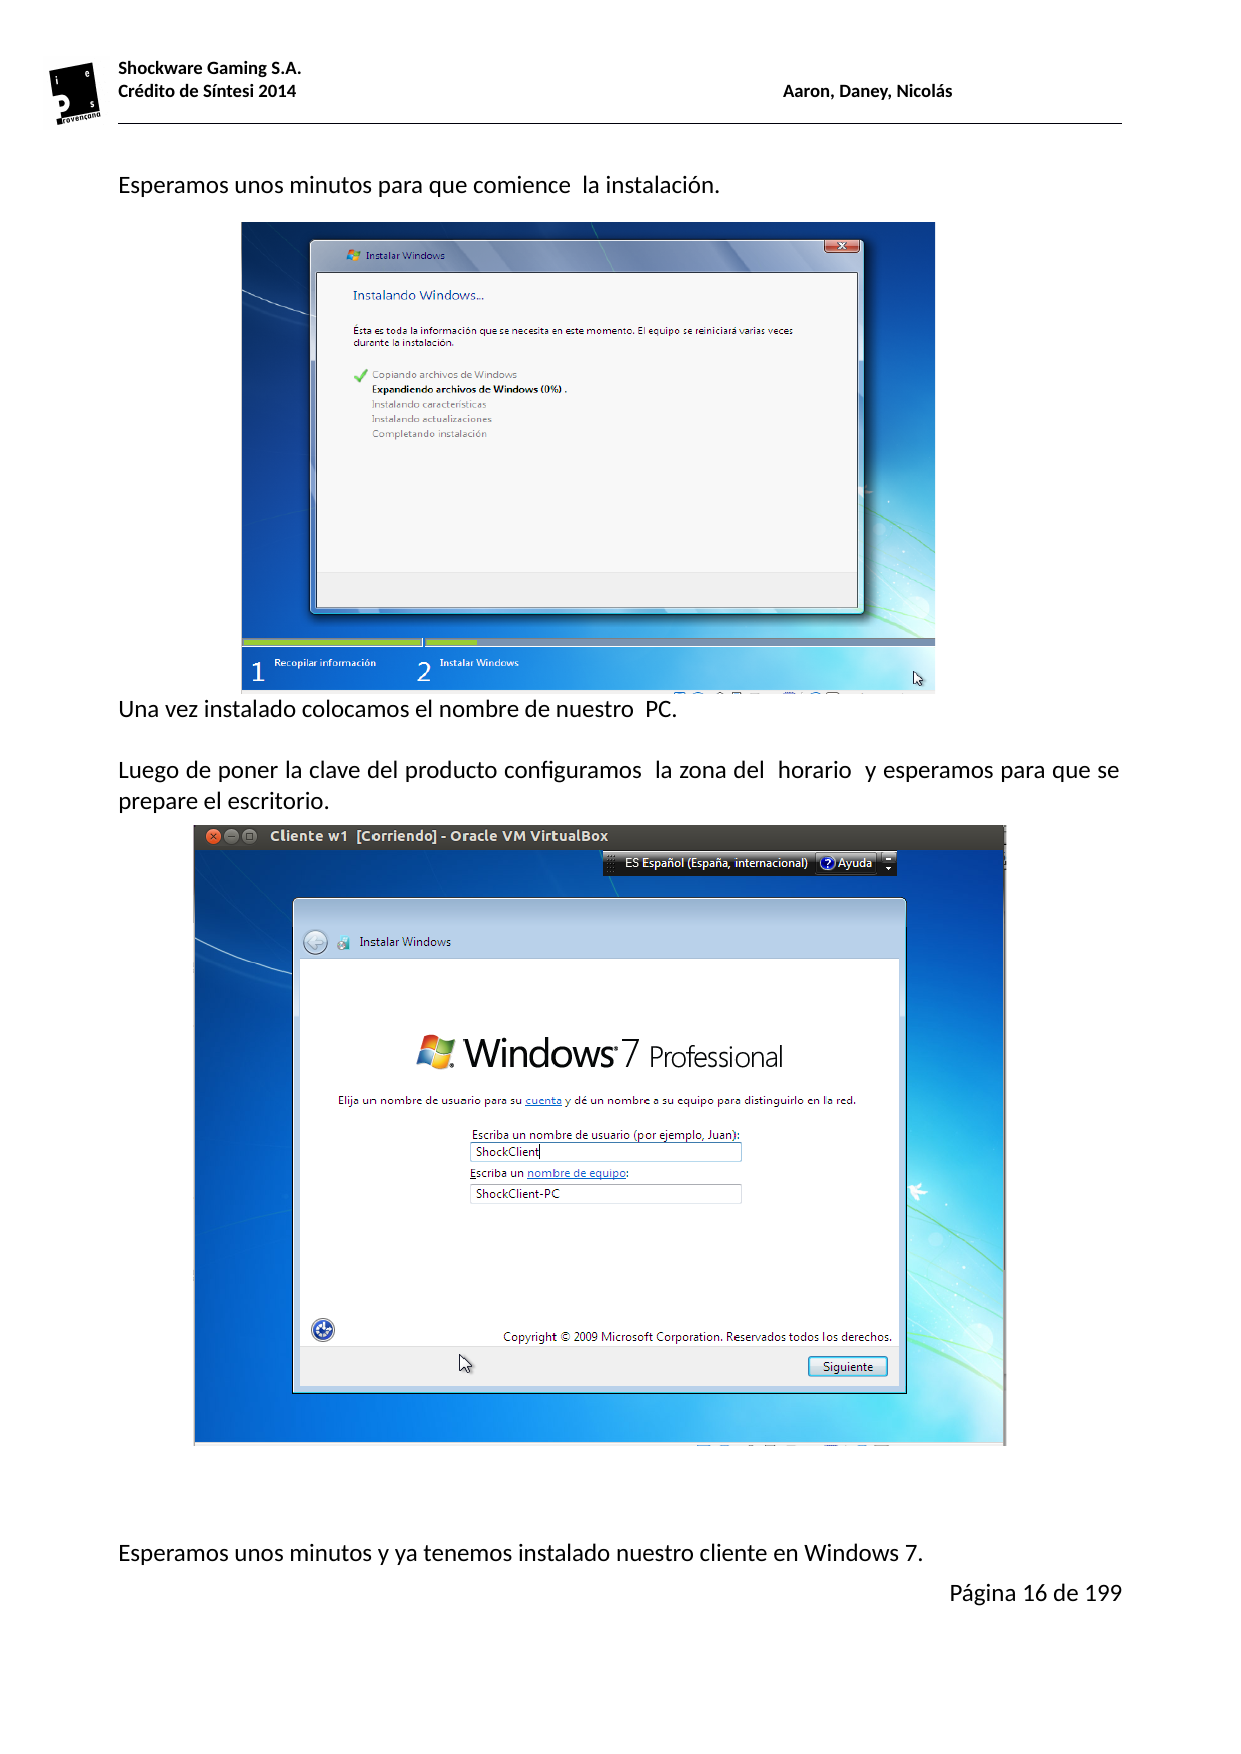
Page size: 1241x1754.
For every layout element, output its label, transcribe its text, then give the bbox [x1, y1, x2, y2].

picture [193, 825, 1007, 1446]
text Esperamos unos minutos y ya tenemos instalado nuestro cliente en Windows 7. [118, 1537, 1122, 1568]
text Esperamos unos minutos para que comience la instalación. [118, 169, 1122, 200]
text Luego de poner la clave del producto configuramos la zona del horario y esperamos para que se prepare el escritorio. [118, 754, 1122, 815]
picture [241, 222, 935, 694]
text Una vez instalado colocamos el nombre de nuestro PC. [118, 200, 1122, 724]
picture [43, 56, 110, 130]
